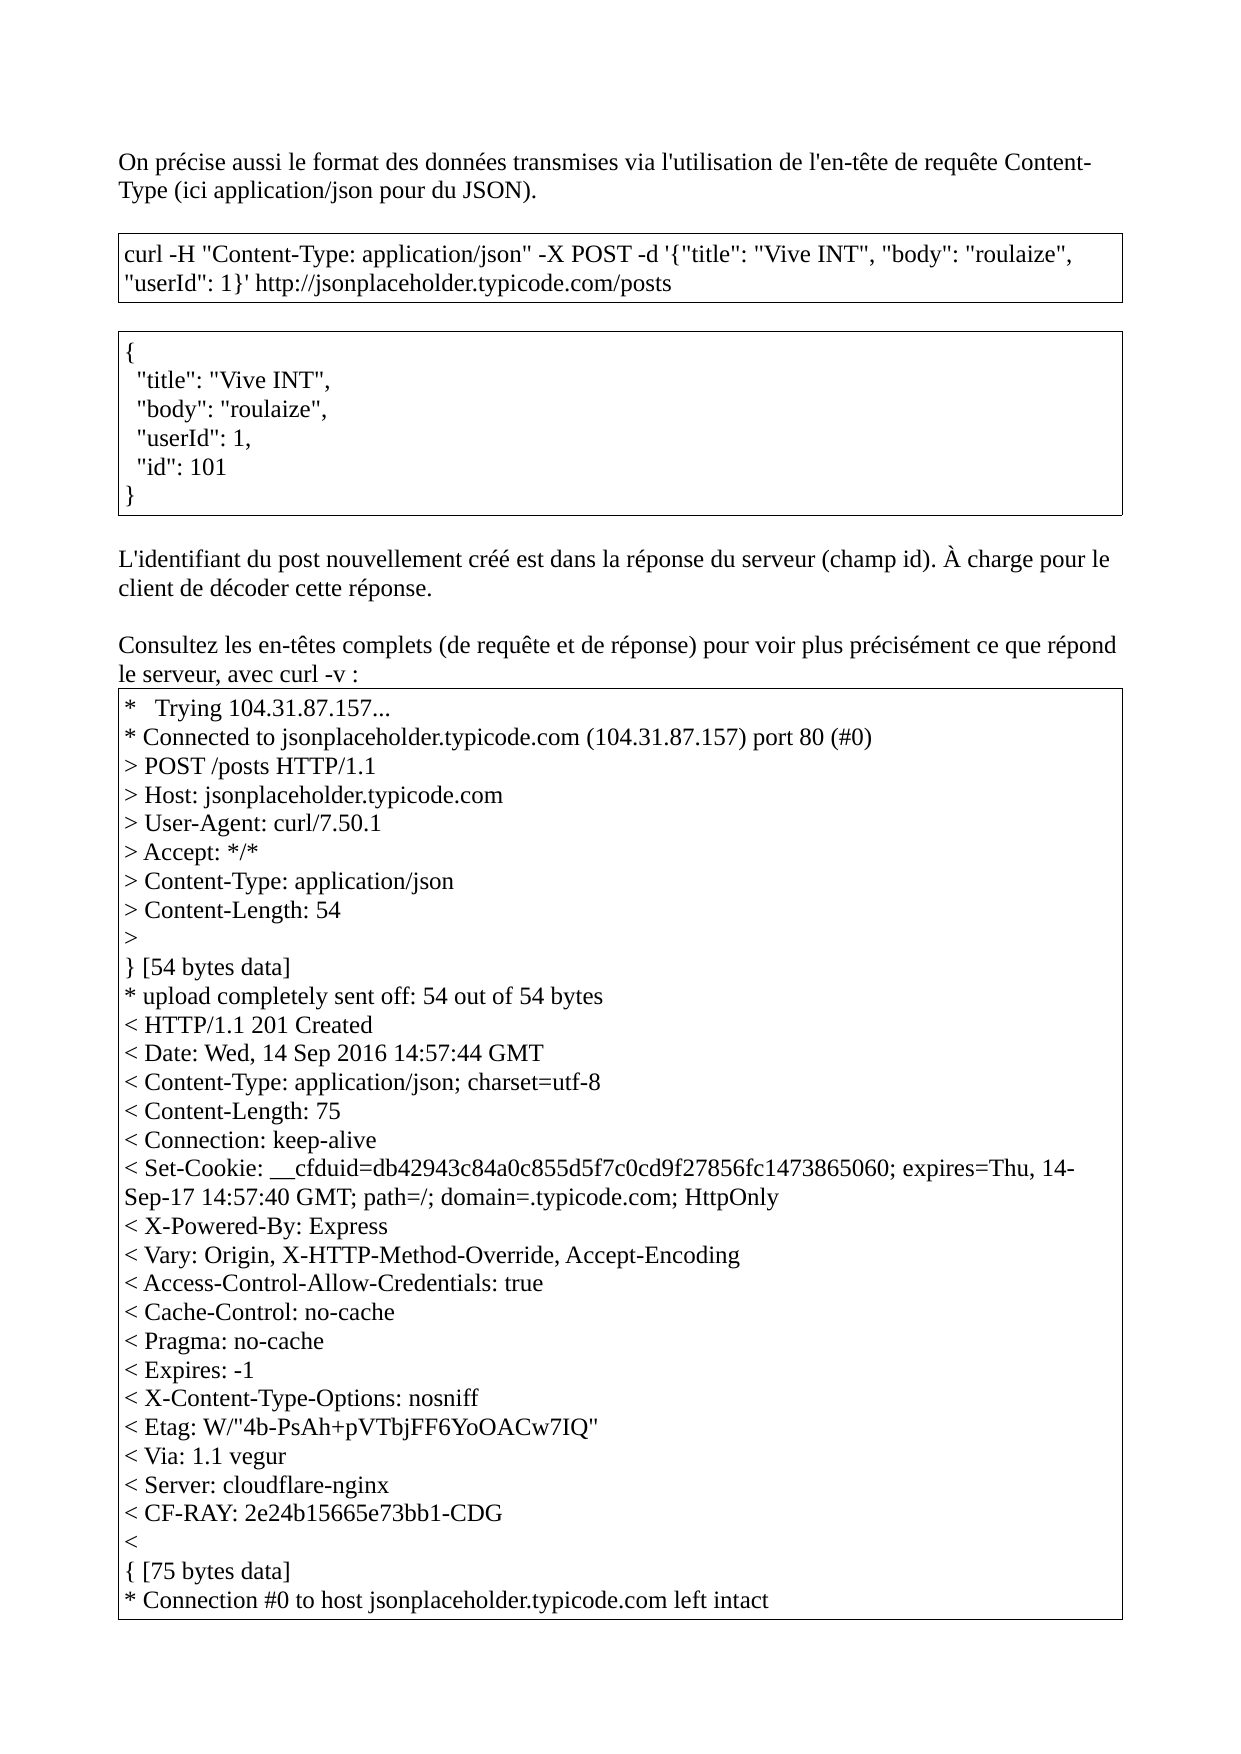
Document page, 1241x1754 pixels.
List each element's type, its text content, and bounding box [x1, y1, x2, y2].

table_header * Trying 104.31.87.157... * Connected to jsonplaceholder.typicode.com (104.31.87.157) port 80 (#0) > POST /posts HTTP/1.1 > Host: jsonplaceholder.typicode.com > User-Agent: curl/7.50.1 > Accept: */* > Content-Type: application/json > Content-Length: 54 > } [54 bytes data] * upload completely sent off: 54 out of 54 bytes < HTTP/1.1 201 Created < Date: Wed, 14 Sep 2016 14:57:44 GMT < Content-Type: application/json; charset=utf-8 < Content-Length: 75 < Connection: keep-alive < Set-Cookie: __cfduid=db42943c84a0c855d5f7c0cd9f27856fc1473865060; expires=Thu, 14-Sep-17 14:57:40 GMT; path=/; domain=.typicode.com; HttpOnly < X-Powered-By: Express < Vary: Origin, X-HTTP-Method-Override, Accept-Encoding < Access-Control-Allow-Credentials: true < Cache-Control: no-cache < Pragma: no-cache < Expires: -1 < X-Content-Type-Options: nosniff < Etag: W/"4b-PsAh+pVTbjFF6YoOACw7IQ" < Via: 1.1 vegur < Server: cloudflare-nginx < CF-RAY: 2e24b15665e73bb1-CDG < { [75 bytes data] * Connection #0 to host jsonplaceholder.typicode.com left intact [119, 689, 1122, 1619]
table_header { "title": "Vive INT", "body": "roulaize", "userId": 1, "id": 101 } [119, 332, 1122, 515]
text Consultez les en-têtes complets (de requête et de réponse) pour voir plus précisément ce que répond le serveur, avec curl -v : [118, 630, 1122, 688]
table_header curl -H "Content-Type: application/json" -X POST -d '{"title": "Vive INT", "body": "roulaize", "userId": 1}' http://jsonplaceholder.typicode.com/posts [119, 234, 1122, 302]
text L'identifiant du post nouvellement créé est dans la réponse du serveur (champ id). À charge pour le client de décoder cette réponse. [118, 544, 1122, 601]
text On précise aussi le format des données transmises via l'utilisation de l'en-tête de requête Content-Type (ici application/json pour du JSON). [118, 147, 1122, 204]
